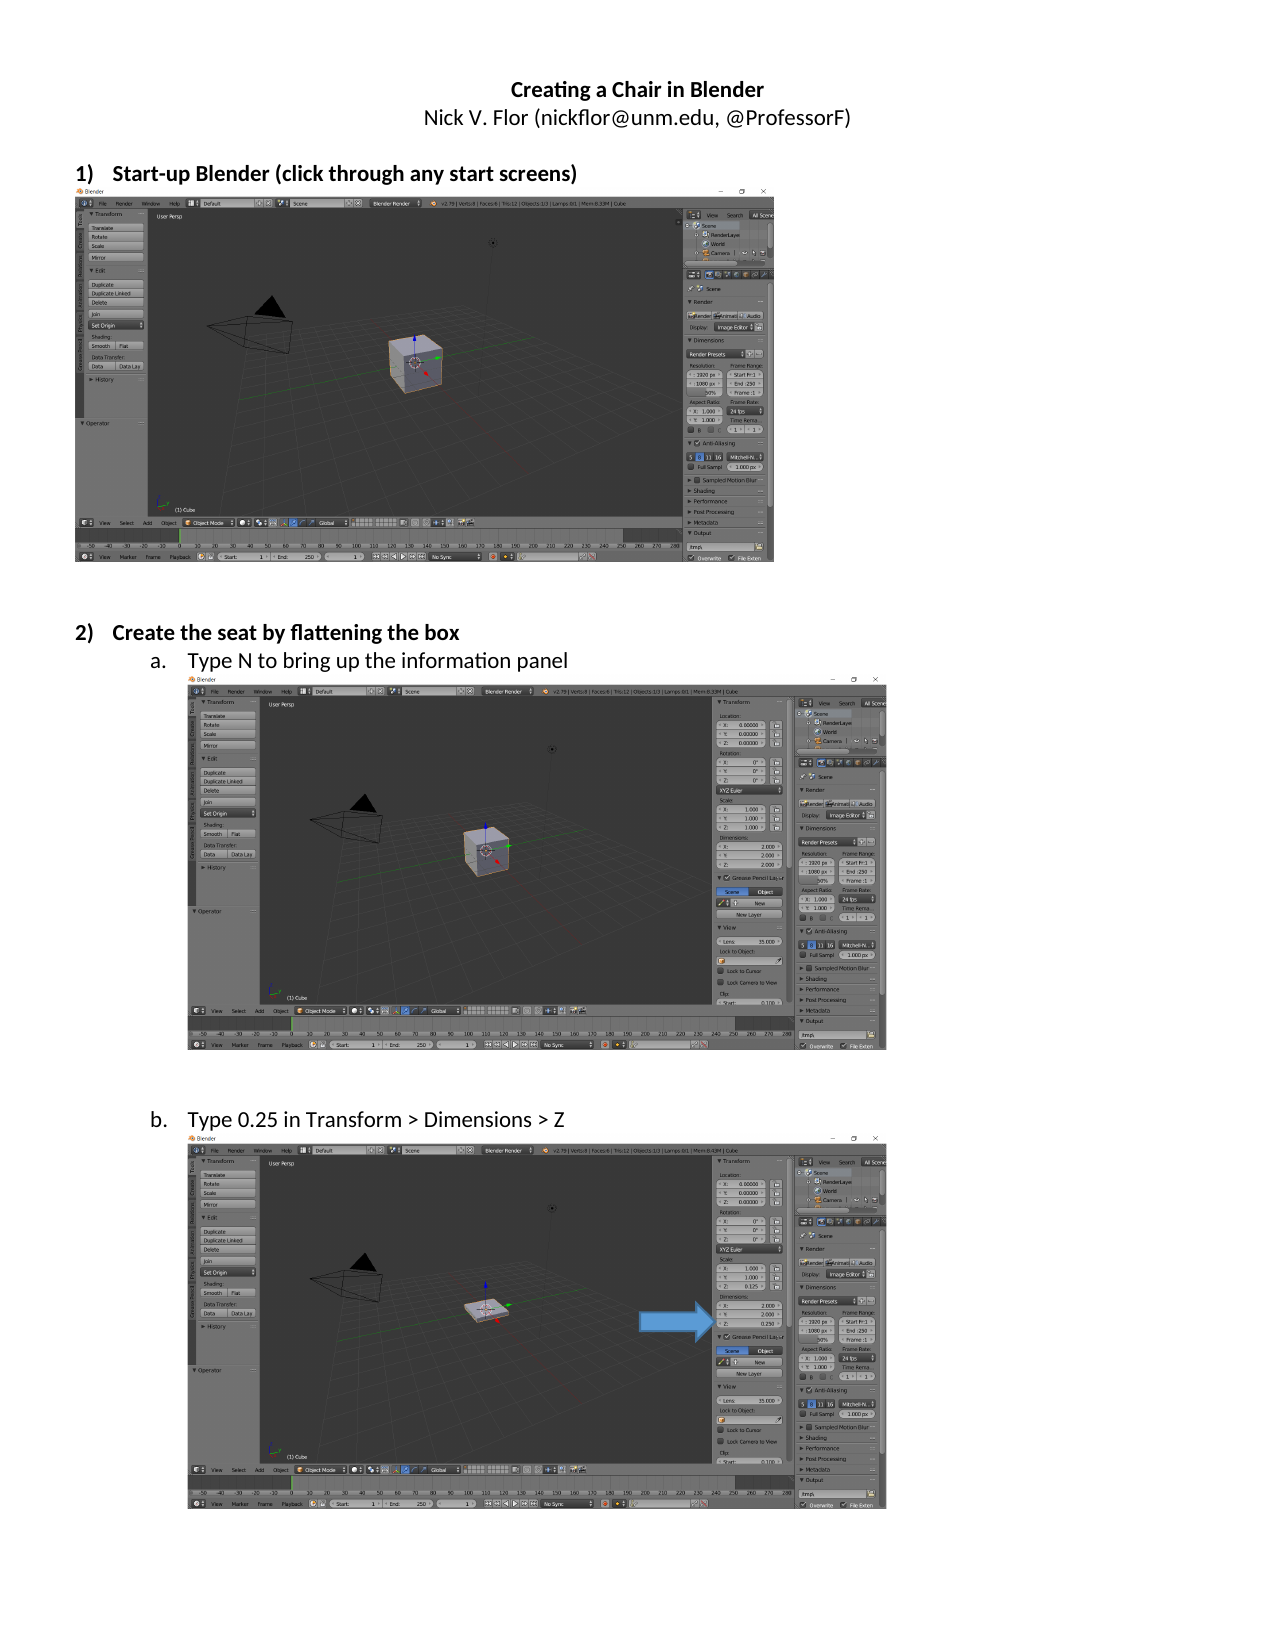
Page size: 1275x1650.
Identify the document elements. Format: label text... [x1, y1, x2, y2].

text Nick V. Flor (nickflor@unm.edu, @ProfessorF) [75, 103, 1200, 131]
list Type 0.25 in Transform > Dimensions > Z [150, 1105, 1200, 1133]
list Start-up Blender (click through any start screens) [75, 159, 1200, 187]
list Type N to bring up the information panel [150, 646, 1200, 1049]
list Create the seat by flattening the box [75, 618, 1200, 646]
text Creating a Chair in Blender [75, 75, 1200, 103]
